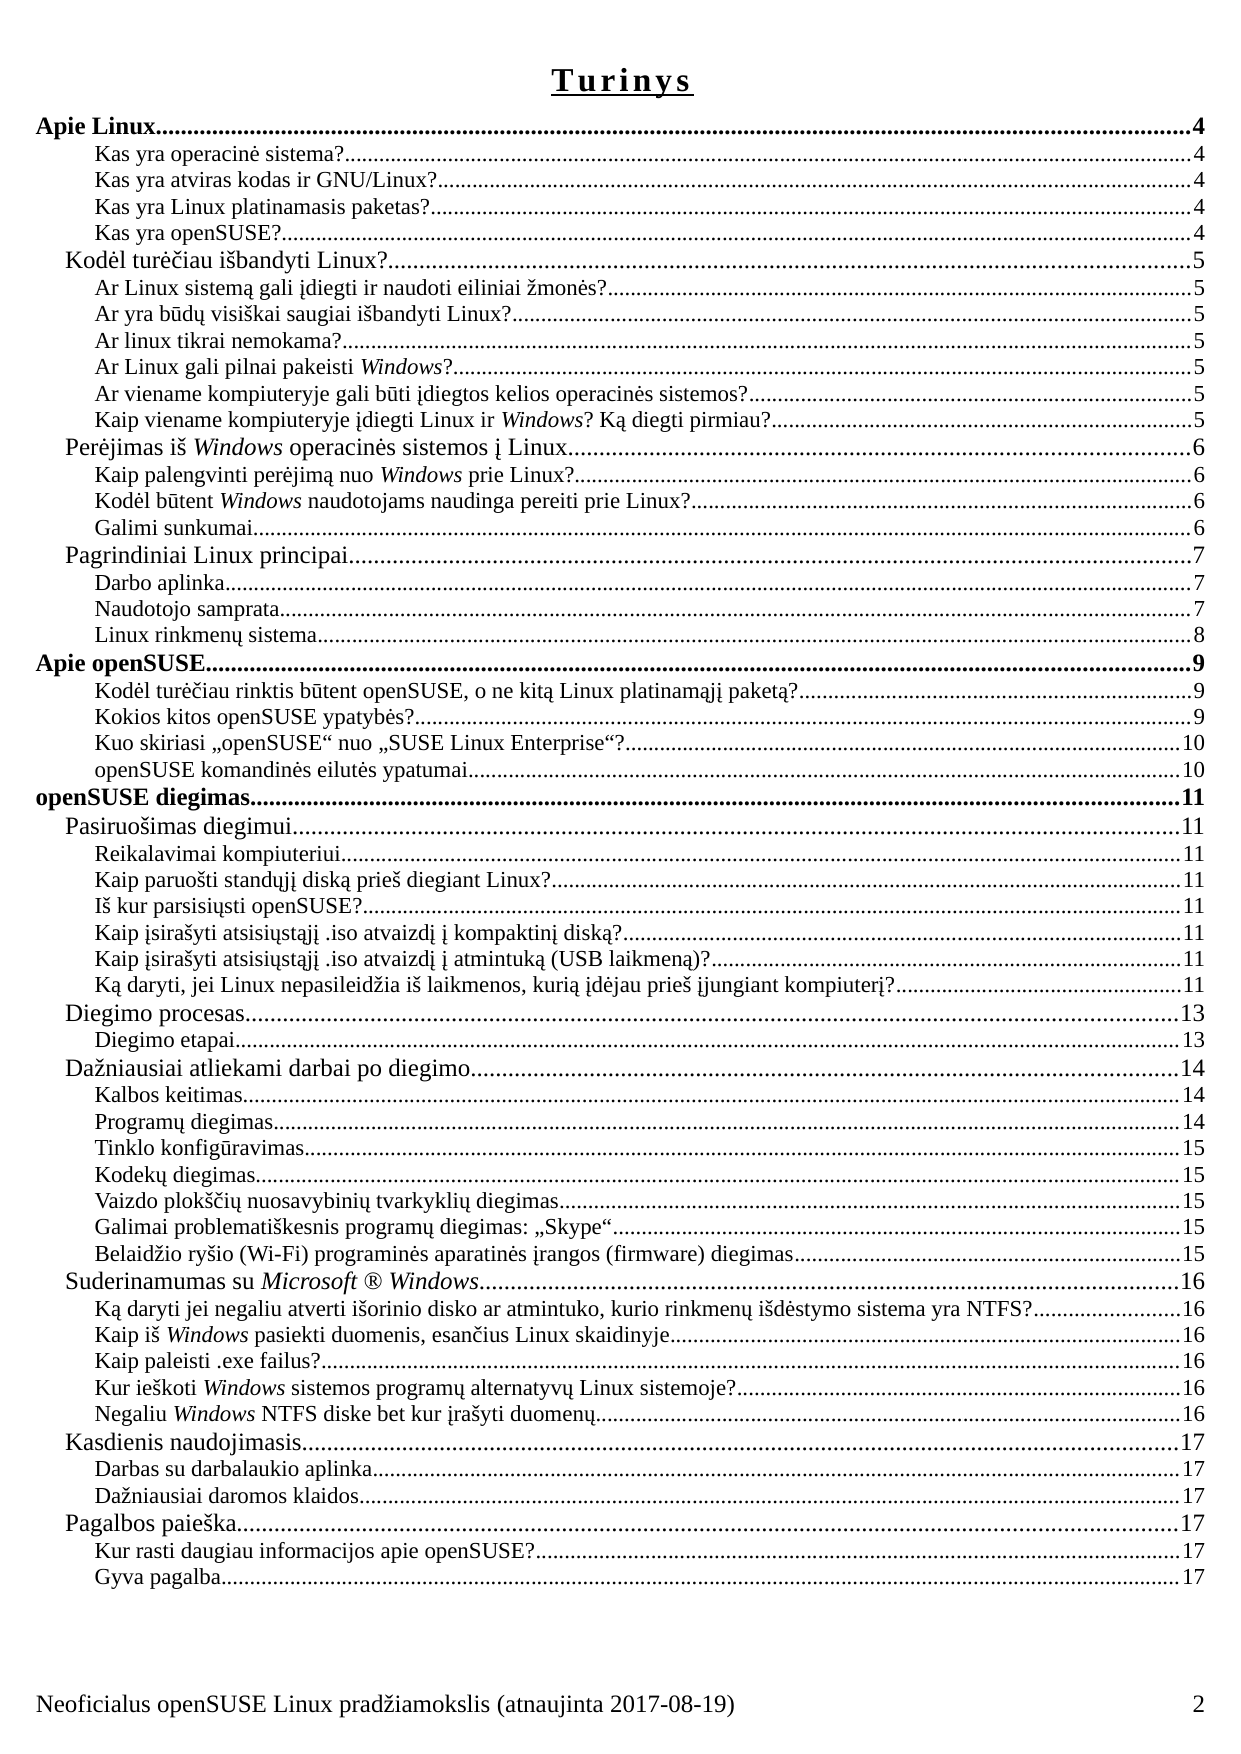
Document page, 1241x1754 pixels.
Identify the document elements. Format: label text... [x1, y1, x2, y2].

text Kuo skiriasi „openSUSE“ nuo „SUSE Linux Enterprise“? 10 [94, 729, 1205, 756]
text Kaip paruošti standųjį diską prieš diegiant Linux? 11 [94, 866, 1205, 892]
text Pagalbos paieška 17 [65, 1508, 1205, 1537]
text Kaip paleisti .exe failus? 16 [94, 1347, 1205, 1374]
text Ką daryti, jei Linux nepasileidžia iš laikmenos, kurią įdėjau prieš įjungiant kompiuterį? 11 [94, 971, 1205, 998]
text Kaip iš Windows pasiekti duomenis, esančius Linux skaidinyje 16 [94, 1321, 1205, 1347]
text Iš kur parsisiųsti openSUSE? 11 [94, 892, 1205, 919]
text Diegimo etapai 13 [94, 1026, 1205, 1053]
text Darbas su darbalaukio aplinka 17 [94, 1455, 1205, 1482]
text Kodekų diegimas 15 [94, 1161, 1205, 1187]
text openSUSE komandinės eilutės ypatumai 10 [94, 756, 1205, 782]
text Galimi sunkumai 6 [94, 514, 1205, 540]
subtitle Turinys [35, 60, 1205, 99]
text Reikalavimai kompiuteriui 11 [94, 839, 1205, 866]
text Linux rinkmenų sistema 8 [94, 622, 1205, 648]
text Dažniausiai daromos klaidos 17 [94, 1482, 1205, 1508]
text Ar viename kompiuteryje gali būti įdiegtos kelios operacinės sistemos? 5 [94, 379, 1205, 406]
text Kas yra Linux platinamasis paketas? 4 [94, 193, 1205, 219]
text openSUSE diegimas 11 [35, 782, 1205, 811]
text Ar yra būdų visiškai saugiai išbandyti Linux? 5 [94, 301, 1205, 327]
text Diegimo procesas 13 [65, 998, 1205, 1026]
text Kaip viename kompiuteryje įdiegti Linux ir Windows? Ką diegti pirmiau? 5 [94, 406, 1205, 432]
text Programų diegimas 14 [94, 1108, 1205, 1134]
text Ar Linux gali pilnai pakeisti Windows? 5 [94, 353, 1205, 379]
text Kodėl būtent Windows naudotojams naudinga pereiti prie Linux? 6 [94, 487, 1205, 514]
text Pasiruošimas diegimui 11 [65, 811, 1205, 839]
text Kas yra openSUSE? 4 [94, 219, 1205, 245]
text Kasdienis naudojimasis 17 [65, 1427, 1205, 1455]
text Tinklo konfigūravimas 15 [94, 1134, 1205, 1161]
text Ką daryti jei negaliu atverti išorinio disko ar atmintuko, kurio rinkmenų išdėstymo sistema yra NTFS? 16 [94, 1295, 1205, 1321]
text Negaliu Windows NTFS diske bet kur įrašyti duomenų 16 [94, 1400, 1205, 1427]
text Pagrindiniai Linux principai 7 [65, 540, 1205, 569]
text Apie openSUSE 9 [35, 648, 1205, 677]
text Ar Linux sistemą gali įdiegti ir naudoti eiliniai žmonės? 5 [94, 274, 1205, 301]
text Ar linux tikrai nemokama? 5 [94, 327, 1205, 353]
text Kas yra atviras kodas ir GNU/Linux? 4 [94, 166, 1205, 193]
text Vaizdo plokščių nuosavybinių tvarkyklių diegimas 15 [94, 1187, 1205, 1213]
text Darbo aplinka 7 [94, 569, 1205, 595]
text Kodėl turėčiau išbandyti Linux? 5 [65, 245, 1205, 274]
text Kur ieškoti Windows sistemos programų alternatyvų Linux sistemoje? 16 [94, 1374, 1205, 1400]
text Apie Linux 4 [35, 111, 1205, 140]
text Suderinamumas su Microsoft ® Windows 16 [65, 1266, 1205, 1295]
text Belaidžio ryšio (Wi-Fi) programinės aparatinės įrangos (firmware) diegimas 15 [94, 1240, 1205, 1266]
text Kur rasti daugiau informacijos apie openSUSE? 17 [94, 1537, 1205, 1563]
text Galimai problematiškesnis programų diegimas: „Skype“ 15 [94, 1213, 1205, 1240]
text Kaip įsirašyti atsisiųstąjį .iso atvaizdį į kompaktinį diską? 11 [94, 919, 1205, 945]
text Dažniausiai atliekami darbai po diegimo 14 [65, 1053, 1205, 1082]
text Kokios kitos openSUSE ypatybės? 9 [94, 703, 1205, 729]
text Kaip įsirašyti atsisiųstąjį .iso atvaizdį į atmintuką (USB laikmeną)? 11 [94, 945, 1205, 971]
text Kalbos keitimas 14 [94, 1082, 1205, 1108]
text Gyva pagalba 17 [94, 1563, 1205, 1589]
text Perėjimas iš Windows operacinės sistemos į Linux 6 [65, 432, 1205, 461]
text Kodėl turėčiau rinktis būtent openSUSE, o ne kitą Linux platinamąjį paketą? 9 [94, 677, 1205, 703]
text Kaip palengvinti perėjimą nuo Windows prie Linux? 6 [94, 461, 1205, 487]
text Naudotojo samprata 7 [94, 595, 1205, 622]
text Kas yra operacinė sistema? 4 [94, 140, 1205, 166]
